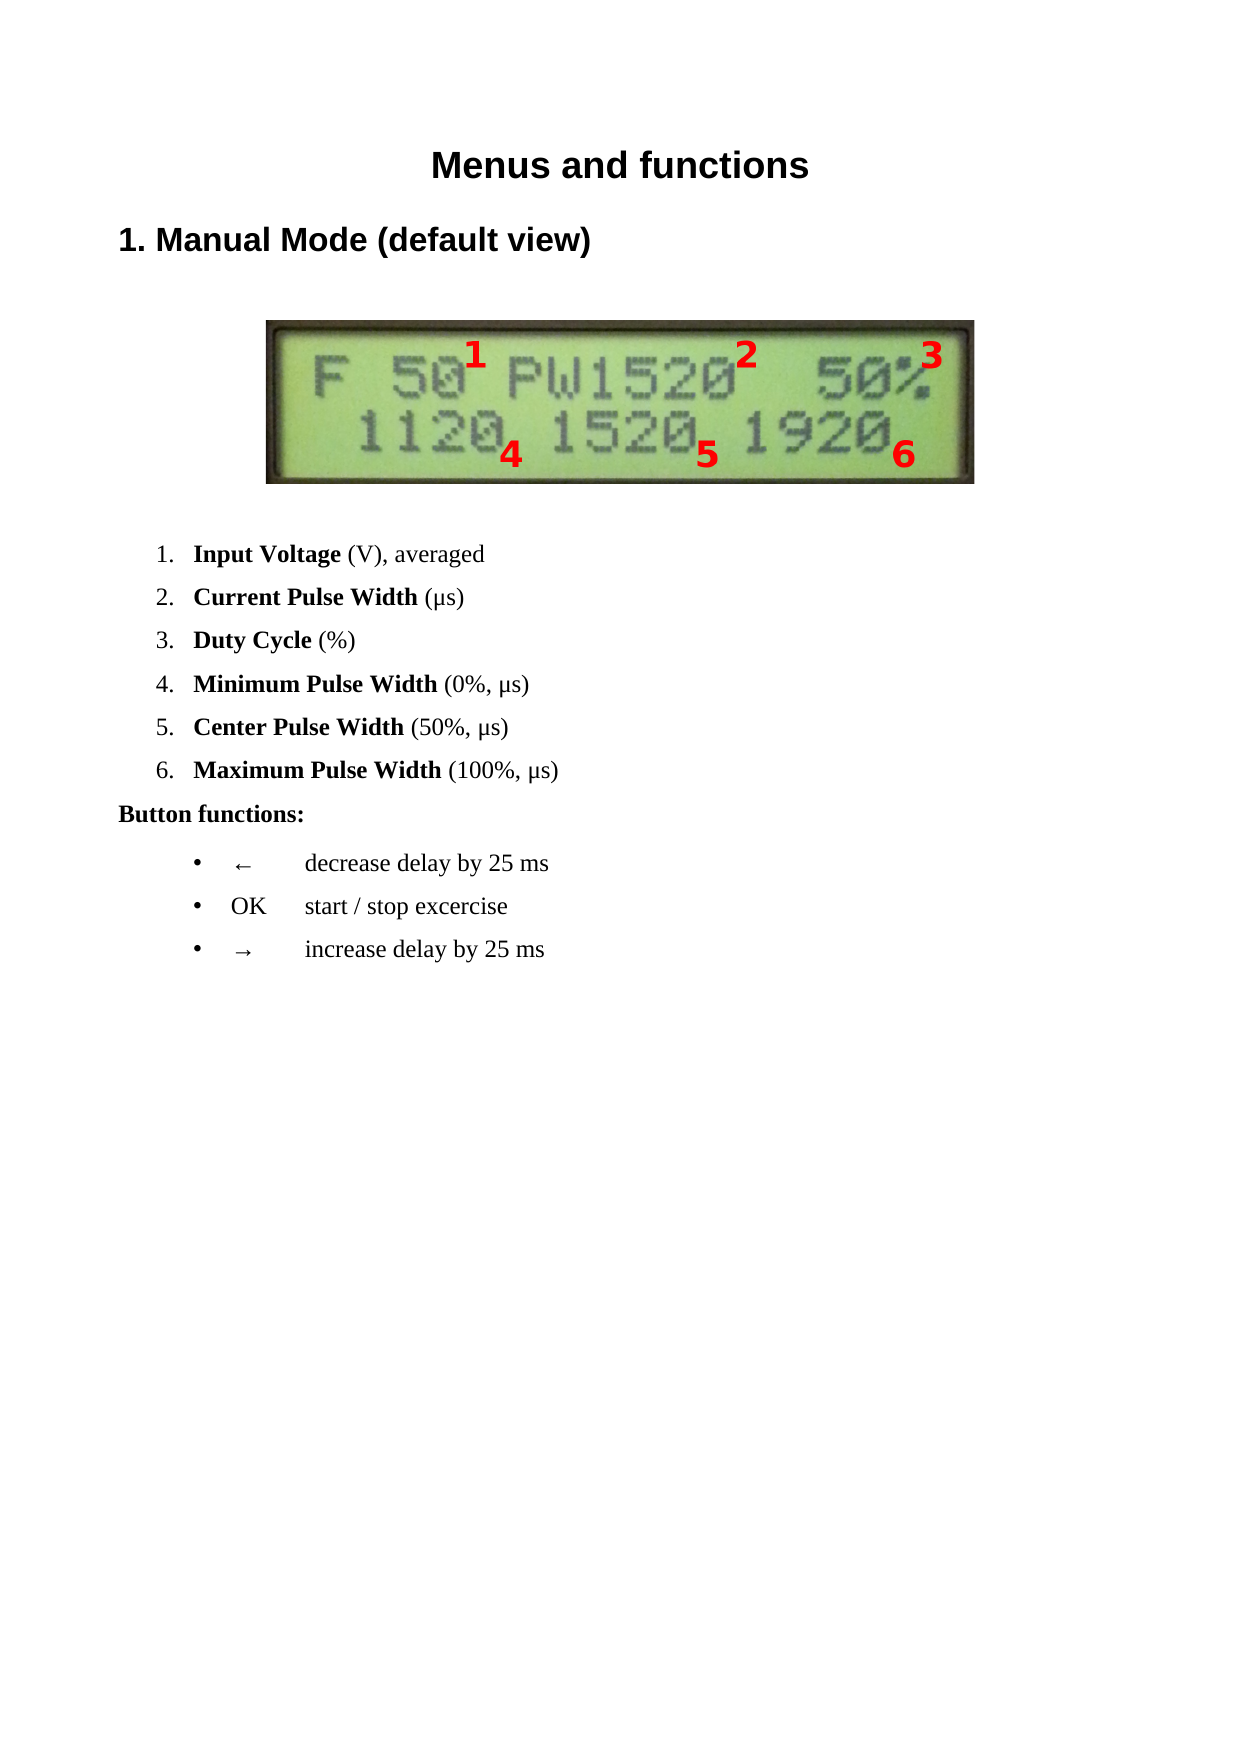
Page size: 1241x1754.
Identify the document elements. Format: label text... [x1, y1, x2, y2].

picture [265, 320, 975, 484]
list Center Pulse Width (50%, μs) [156, 712, 1122, 741]
text Button functions: [118, 799, 1122, 827]
list Maximum Pulse Width (100%, μs) [156, 755, 1122, 784]
list → increase delay by 25 ms [193, 934, 1122, 963]
list OK start / stop excercise [193, 891, 1122, 920]
list Minimum Pulse Width (0%, μs) [156, 669, 1122, 697]
list Duty Cycle (%) [156, 625, 1122, 654]
subtitle Menus and functions [118, 143, 1122, 187]
list Current Pulse Width (μs) [156, 582, 1122, 611]
list Input Voltage (V), averaged [156, 539, 1122, 567]
subtitle 1. Manual Mode (default view) [118, 220, 1122, 259]
list ← decrease delay by 25 ms [193, 848, 1122, 876]
